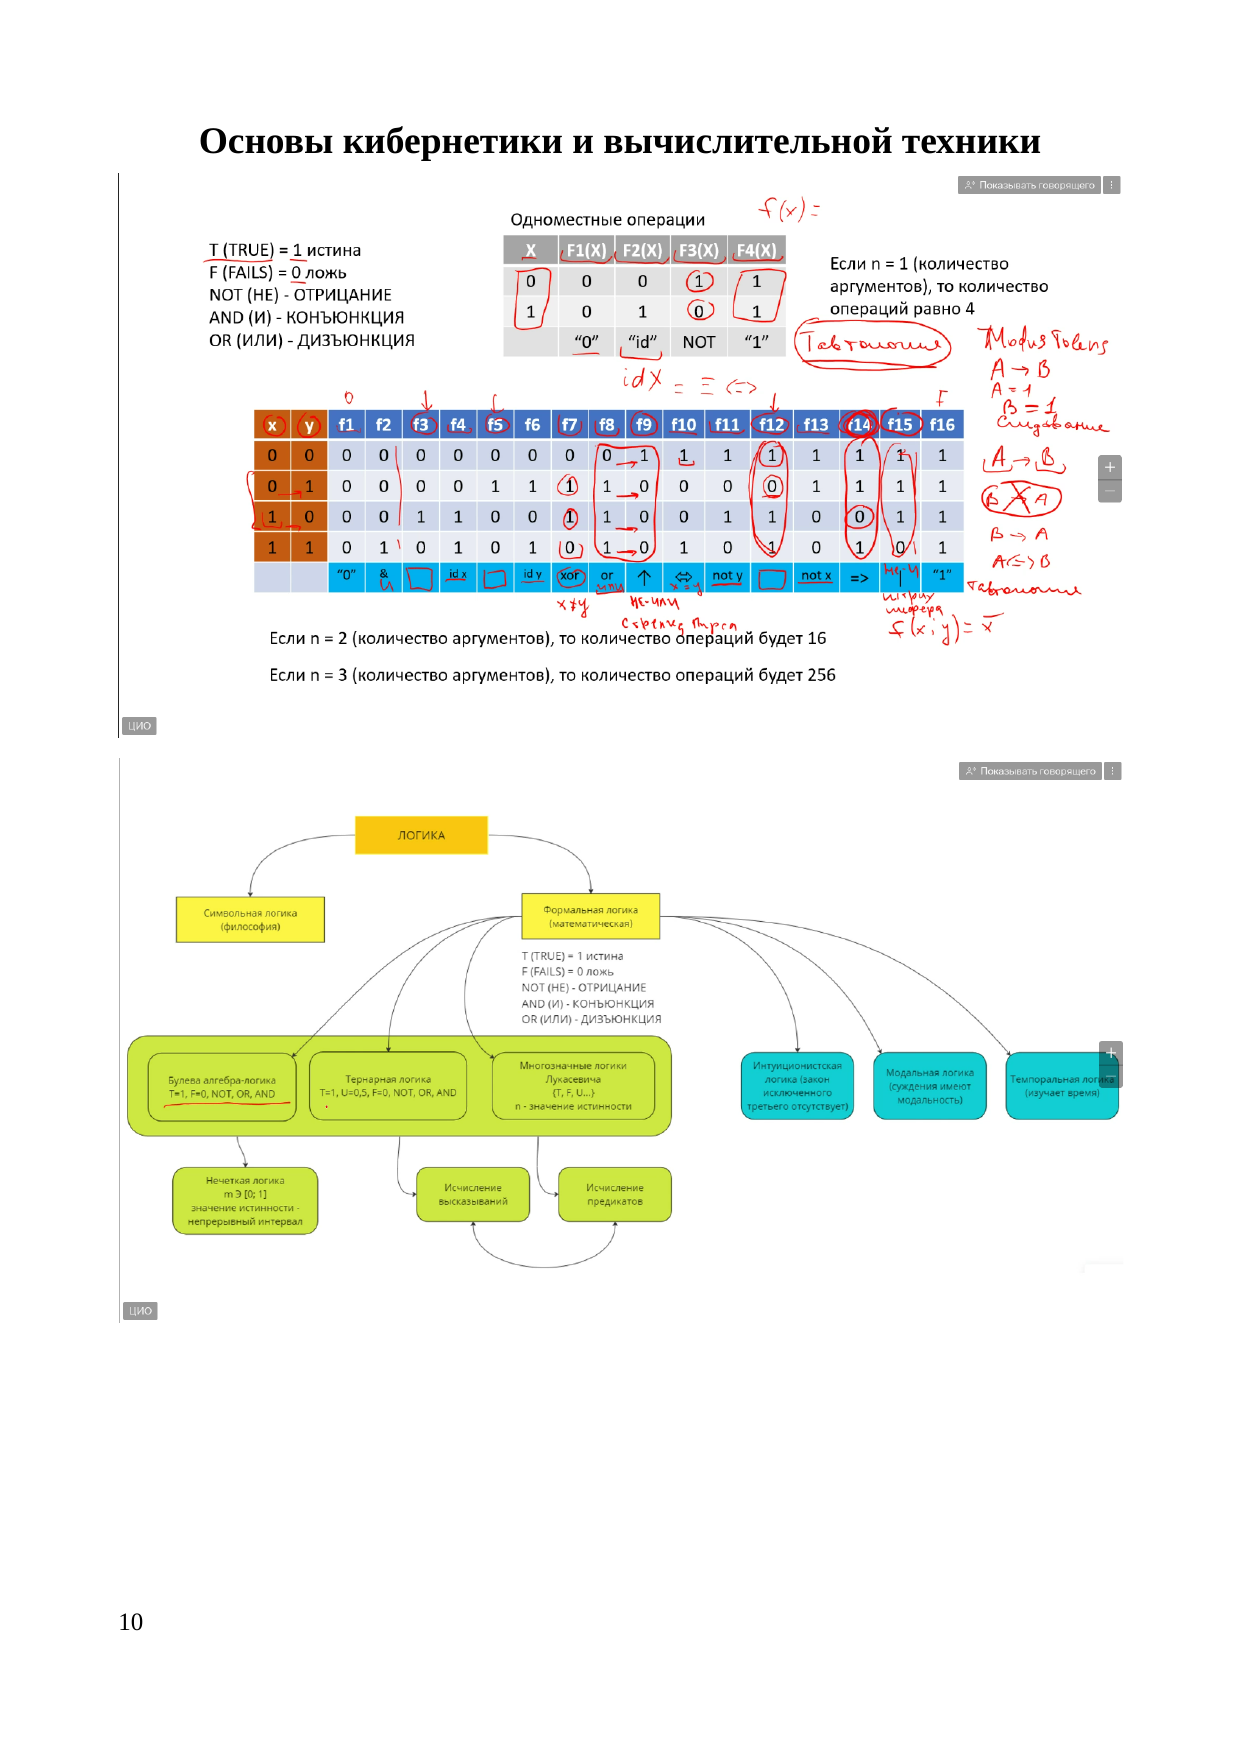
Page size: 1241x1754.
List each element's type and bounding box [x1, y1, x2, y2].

picture [118, 173, 1123, 738]
picture [119, 758, 1124, 1323]
